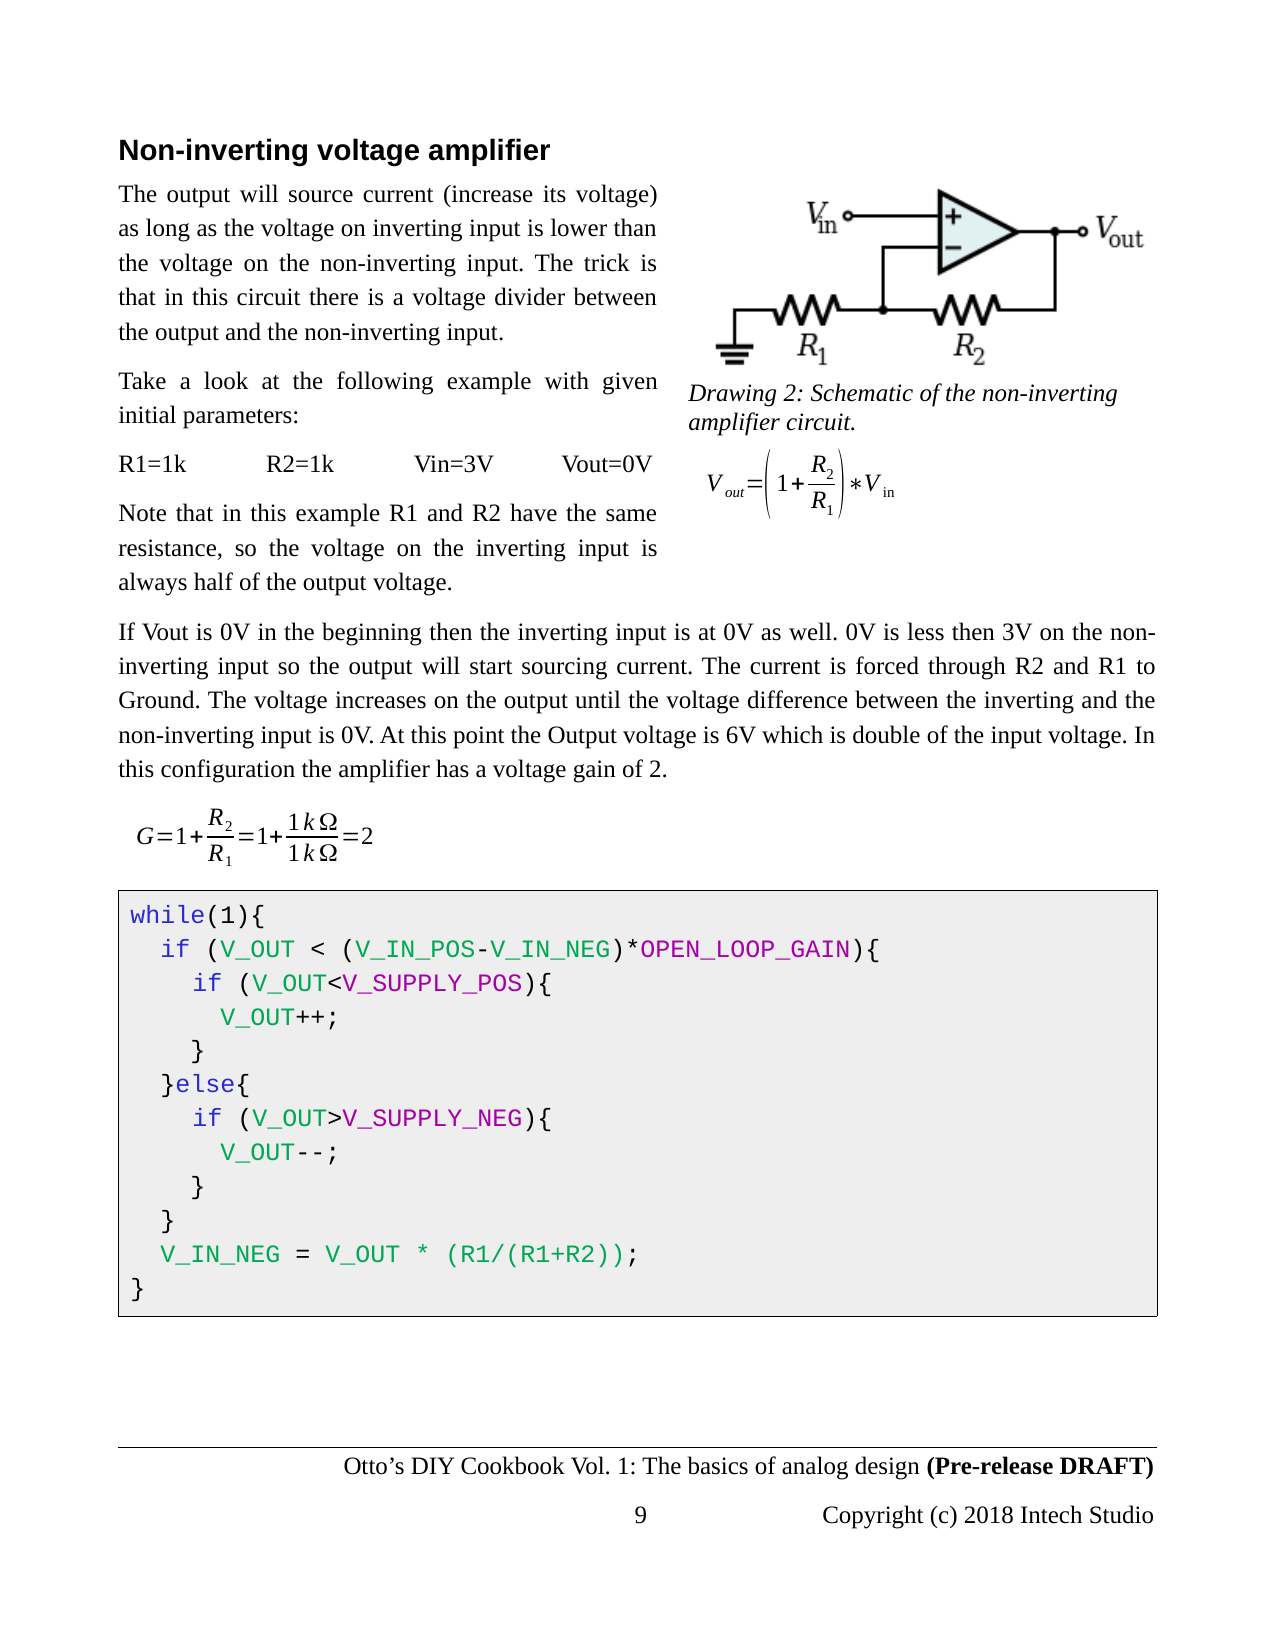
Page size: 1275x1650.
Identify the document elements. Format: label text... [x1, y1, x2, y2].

text V_OUT--; [119, 1128, 1157, 1162]
text } [119, 1162, 1157, 1196]
text Drawing 2: Schematic of the non-inverting amplifier circuit. [688, 373, 1157, 436]
text if (V_OUT>V_SUPPLY_NEG){ [119, 1094, 1157, 1128]
text if (V_OUT<V_SUPPLY_POS){ [119, 958, 1157, 992]
text The output will source current (increase its voltage) as long as the voltage on inverting input is lower than the voltage on the non-inverting input. The trick is that in this circuit there is a voltage divider between the output and the non-inverting input. [118, 179, 688, 346]
text V_IN_NEG = V_OUT * (R1/(R1+R2)); [119, 1230, 1157, 1264]
text } [119, 1026, 1157, 1060]
text if (V_OUT < (V_IN_POS-V_IN_NEG)*OPEN_LOOP_GAIN){ [119, 924, 1157, 958]
text } [119, 1264, 1157, 1316]
text }else{ [119, 1060, 1157, 1094]
text Note that in this example R1 and R2 have the same resistance, so the voltage on the inverting input is always half of the output voltage. [118, 498, 1157, 596]
picture [688, 177, 1157, 373]
text Take a look at the following example with given initial parameters: [118, 366, 688, 429]
text R1=1k R2=1k Vin=3V Vout=0V [118, 449, 688, 478]
subtitle Non-inverting voltage amplifier [118, 133, 1157, 177]
subtitle Non-inverting voltage amplifier [688, 436, 1157, 526]
text V_OUT++; [119, 992, 1157, 1026]
text If Vout is 0V in the beginning then the inverting input is at 0V as well. 0V is less then 3V on the non-inverting input so the output will start sourcing current. The current is forced through R2 and R1 to Ground. The voltage increases on the output until the voltage difference between the inverting and the non-inverting input is 0V. At this point the Output voltage is 6V which is double of the input voltage. In this configuration the amplifier has a voltage gain of 2. [118, 617, 1157, 783]
text } [119, 1196, 1157, 1230]
text while(1){ [119, 891, 1157, 924]
